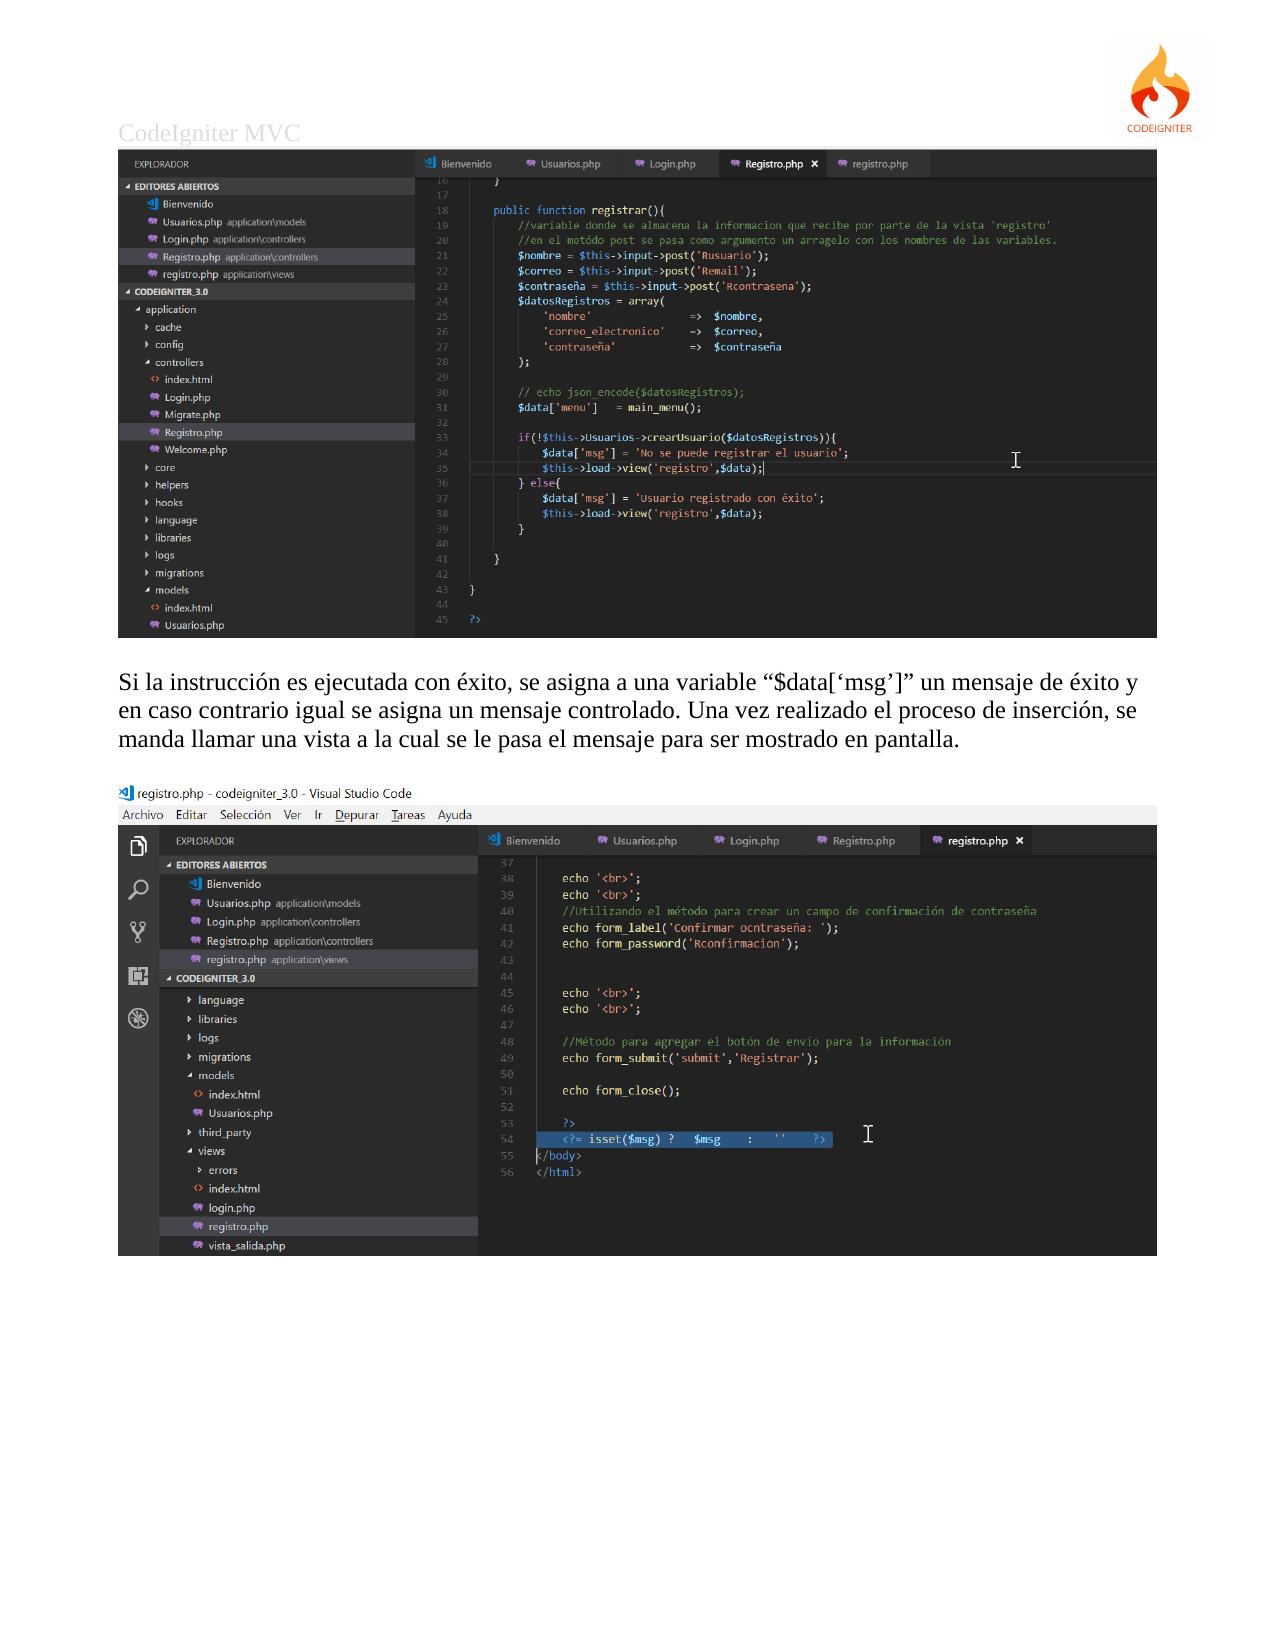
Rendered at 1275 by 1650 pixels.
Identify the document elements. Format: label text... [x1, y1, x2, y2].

text Si la instrucción es ejecutada con éxito, se asigna a una variable “$data[‘msg’]” un mensaje de éxito y en caso contrario igual se asigna un mensaje controlado. Una vez realizado el proceso de inserción, se manda llamar una vista a la cual se le pasa el mensaje para ser mostrado en pantalla. [118, 667, 1157, 753]
picture [1107, 36, 1213, 142]
picture [118, 781, 1157, 1256]
picture [118, 146, 1157, 638]
